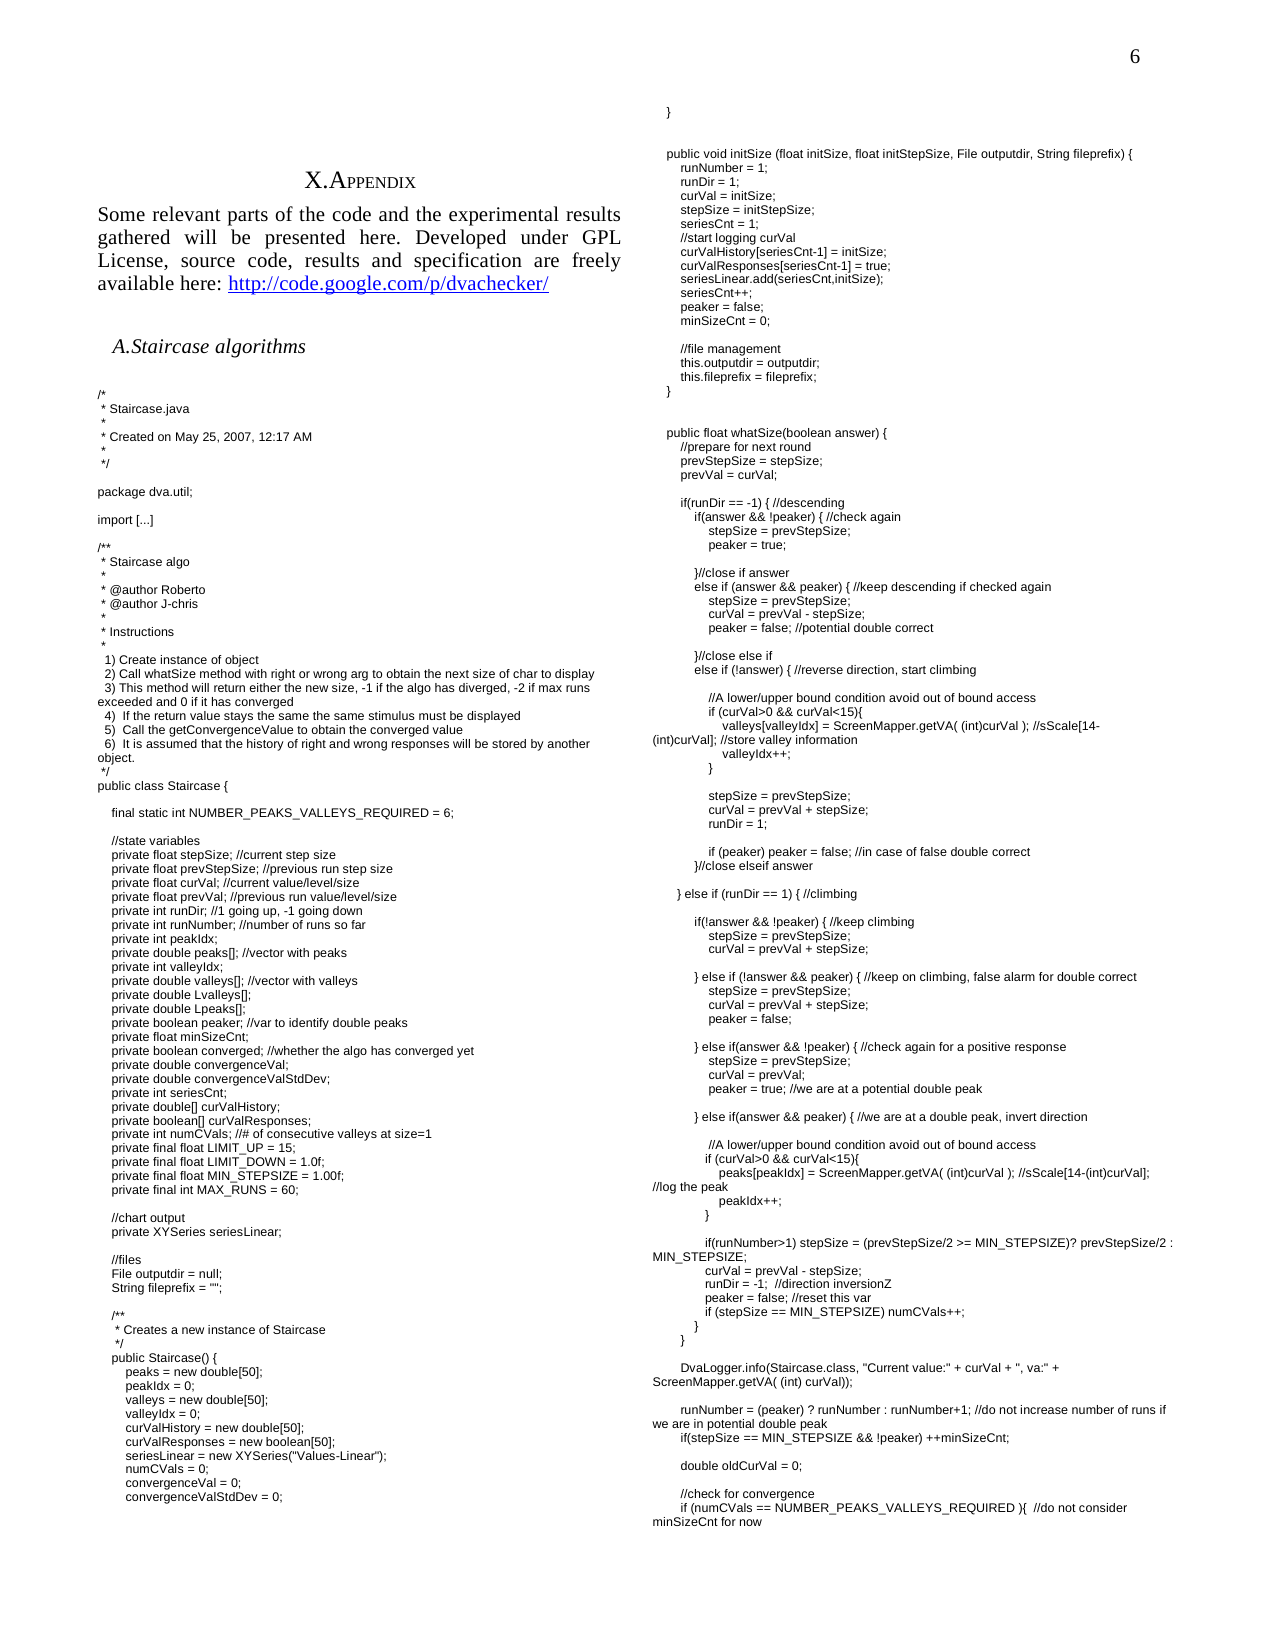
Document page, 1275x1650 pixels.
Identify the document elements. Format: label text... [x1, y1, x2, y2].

text } [652, 1319, 1177, 1333]
text curVal = initSize; [652, 189, 1177, 203]
text Some relevant parts of the code and the experimental results gathered will be presented here. Developed under GPL License, source code, results and specification are freely available here: http://code.google.com/p/dvachecker/ [97, 203, 622, 295]
text stepSize = prevStepSize; [652, 928, 1177, 942]
text this.outputdir = outputdir; [652, 356, 1177, 370]
text curVal = prevVal; [652, 1068, 1177, 1082]
text /* [97, 388, 622, 402]
text * Instructions [97, 625, 622, 639]
subtitle Staircase algorithms [112, 335, 622, 358]
text peakIdx++; [652, 1194, 1177, 1208]
text private float curVal; //current value/level/size [97, 876, 622, 890]
text if (numCVals == NUMBER_PEAKS_VALLEYS_REQUIRED ){ //do not consider minSizeCnt for now [652, 1501, 1177, 1529]
text if(answer && !peaker) { //check again [652, 510, 1177, 524]
text /** [97, 1309, 622, 1323]
text String fileprefix = ""; [97, 1281, 622, 1295]
text seriesCnt = 1; [652, 217, 1177, 231]
text private double Lpeaks[]; [97, 1002, 622, 1016]
text runDir = 1; [652, 175, 1177, 189]
text seriesLinear.add(seriesCnt,initSize); [652, 272, 1177, 286]
text } else if (!answer && peaker) { //keep on climbing, false alarm for double correct [652, 970, 1177, 984]
text curVal = prevVal - stepSize; [652, 607, 1177, 621]
text final static int NUMBER_PEAKS_VALLEYS_REQUIRED = 6; [97, 806, 622, 820]
text curValHistory = new double[50]; [97, 1421, 622, 1434]
text stepSize = initStepSize; [652, 203, 1177, 217]
text }//close if answer [652, 566, 1177, 579]
text peaker = true; [652, 538, 1177, 552]
text valleys = new double[50]; [97, 1393, 622, 1407]
text convergenceValStdDev = 0; [97, 1490, 622, 1504]
text * Staircase.java [97, 402, 622, 416]
text //prepare for next round [652, 440, 1177, 454]
text File outputdir = null; [97, 1267, 622, 1281]
text 1) Create instance of object [97, 653, 622, 667]
text this.fileprefix = fileprefix; [652, 370, 1177, 384]
text private double[] curValHistory; [97, 1099, 622, 1113]
text valleyIdx = 0; [97, 1407, 622, 1421]
text private int numCVals; //# of consecutive valleys at size=1 [97, 1127, 622, 1141]
text */ [97, 1337, 622, 1351]
text private int peakIdx; [97, 932, 622, 946]
text valleyIdx++; [652, 747, 1177, 761]
text }//close else if [652, 649, 1177, 663]
text //files [97, 1253, 622, 1267]
text curVal = prevVal + stepSize; [652, 998, 1177, 1012]
text stepSize = prevStepSize; [652, 593, 1177, 607]
text else if (answer && peaker) { //keep descending if checked again [652, 579, 1177, 593]
text if (curVal>0 && curVal<15){ [652, 705, 1177, 719]
text private double peaks[]; //vector with peaks [97, 946, 622, 960]
text curVal = prevVal + stepSize; [652, 803, 1177, 817]
text //chart output [97, 1211, 622, 1225]
text * [97, 611, 622, 625]
text public void initSize (float initSize, float initStepSize, File outputdir, String fileprefix) { [652, 147, 1177, 161]
text 2) Call whatSize method with right or wrong arg to obtain the next size of char to display [97, 667, 622, 681]
text * @author Roberto [97, 583, 622, 597]
text private int runNumber; //number of runs so far [97, 918, 622, 932]
text if(stepSize == MIN_STEPSIZE && !peaker) ++minSizeCnt; [652, 1431, 1177, 1445]
text //state variables [97, 834, 622, 848]
text private double convergenceVal; [97, 1058, 622, 1072]
text if (peaker) peaker = false; //in case of false double correct [652, 845, 1177, 859]
text 3) This method will return either the new size, -1 if the algo has diverged, -2 if max runs exceeded and 0 if it has converged [97, 681, 622, 709]
text peaker = false; //reset this var [652, 1291, 1177, 1305]
text prevStepSize = stepSize; [652, 454, 1177, 468]
text if(!answer && !peaker) { //keep climbing [652, 914, 1177, 928]
text private boolean converged; //whether the algo has converged yet [97, 1044, 622, 1058]
text prevVal = curVal; [652, 468, 1177, 482]
text 4) If the return value stays the same the same stimulus must be displayed [97, 709, 622, 723]
text private final float LIMIT_DOWN = 1.0f; [97, 1155, 622, 1169]
text } [652, 1208, 1177, 1222]
text peakIdx = 0; [97, 1379, 622, 1393]
text * @author J-chris [97, 597, 622, 611]
text public Staircase() { [97, 1351, 622, 1365]
text numCVals = 0; [97, 1462, 622, 1476]
text } else if (runDir == 1) { //climbing [652, 887, 1177, 901]
text private XYSeries seriesLinear; [97, 1225, 622, 1239]
text }//close elseif answer [652, 859, 1177, 873]
text runDir = 1; [652, 817, 1177, 831]
text peaks[peakIdx] = ScreenMapper.getVA( (int)curVal ); //sScale[14-(int)curVal]; //log the peak [652, 1166, 1177, 1194]
text * [97, 416, 622, 429]
text } [652, 384, 1177, 398]
text * [97, 443, 622, 457]
text } [652, 1333, 1177, 1347]
text private float prevVal; //previous run value/level/size [97, 890, 622, 904]
text seriesCnt++; [652, 286, 1177, 300]
text valleys[valleyIdx] = ScreenMapper.getVA( (int)curVal ); //sScale[14-(int)curVal]; //store valley information [652, 719, 1177, 747]
text curValResponses = new boolean[50]; [97, 1434, 622, 1448]
text private final float MIN_STEPSIZE = 1.00f; [97, 1169, 622, 1183]
text //check for convergence [652, 1487, 1177, 1501]
text */ [97, 457, 622, 471]
text stepSize = prevStepSize; [652, 789, 1177, 803]
text private float prevStepSize; //previous run step size [97, 862, 622, 876]
text * Creates a new instance of Staircase [97, 1323, 622, 1337]
text public float whatSize(boolean answer) { [652, 426, 1177, 440]
text curValHistory[seriesCnt-1] = initSize; [652, 244, 1177, 258]
text * [97, 639, 622, 653]
text curVal = prevVal - stepSize; [652, 1263, 1177, 1277]
text convergenceVal = 0; [97, 1476, 622, 1490]
text private double convergenceValStdDev; [97, 1072, 622, 1086]
text peaker = false; //potential double correct [652, 621, 1177, 635]
text private double valleys[]; //vector with valleys [97, 974, 622, 988]
text if (curVal>0 && curVal<15){ [652, 1152, 1177, 1166]
text } [652, 105, 1177, 119]
text //file management [652, 342, 1177, 356]
text runNumber = 1; [652, 161, 1177, 175]
text peaker = false; [652, 1012, 1177, 1026]
text curValResponses[seriesCnt-1] = true; [652, 258, 1177, 272]
text if(runDir == -1) { //descending [652, 496, 1177, 510]
text if (stepSize == MIN_STEPSIZE) numCVals++; [652, 1305, 1177, 1319]
text //A lower/upper bound condition avoid out of bound access [652, 691, 1177, 705]
text runNumber = (peaker) ? runNumber : runNumber+1; //do not increase number of runs if we are in potential double peak [652, 1403, 1177, 1431]
text private float minSizeCnt; [97, 1030, 622, 1044]
text //A lower/upper bound condition avoid out of bound access [652, 1138, 1177, 1152]
text DvaLogger.info(Staircase.class, "Current value:" + curVal + ", va:" + ScreenMapper.getVA( (int) curVal)); [652, 1361, 1177, 1389]
text private final int MAX_RUNS = 60; [97, 1183, 622, 1197]
text private int runDir; //1 going up, -1 going down [97, 904, 622, 918]
text else if (!answer) { //reverse direction, start climbing [652, 663, 1177, 677]
text private float stepSize; //current step size [97, 848, 622, 862]
text * Created on May 25, 2007, 12:17 AM [97, 429, 622, 443]
text */ [97, 764, 622, 778]
text peaks = new double[50]; [97, 1365, 622, 1379]
text } else if(answer && !peaker) { //check again for a positive response [652, 1040, 1177, 1054]
text minSizeCnt = 0; [652, 314, 1177, 328]
text * Staircase algo [97, 555, 622, 569]
text /** [97, 541, 622, 555]
text if(runNumber>1) stepSize = (prevStepSize/2 >= MIN_STEPSIZE)? prevStepSize/2 : MIN_STEPSIZE; [652, 1236, 1177, 1263]
text runDir = -1; //direction inversionZ [652, 1277, 1177, 1291]
text import [...] [97, 513, 622, 527]
text private int valleyIdx; [97, 960, 622, 974]
text private final float LIMIT_UP = 15; [97, 1141, 622, 1155]
text stepSize = prevStepSize; [652, 524, 1177, 538]
text package dva.util; [97, 485, 622, 499]
text stepSize = prevStepSize; [652, 984, 1177, 998]
text private boolean peaker; //var to identify double peaks [97, 1016, 622, 1030]
text seriesLinear = new XYSeries("Values-Linear"); [97, 1448, 622, 1462]
text } [652, 761, 1177, 775]
text curVal = prevVal + stepSize; [652, 942, 1177, 956]
subtitle Appendix [97, 166, 622, 194]
text //start logging curVal [652, 231, 1177, 244]
text * [97, 569, 622, 583]
text } else if(answer && peaker) { //we are at a double peak, invert direction [652, 1110, 1177, 1124]
text peaker = false; [652, 300, 1177, 314]
text double oldCurVal = 0; [652, 1459, 1177, 1473]
text 6) It is assumed that the history of right and wrong responses will be stored by another object. [97, 737, 622, 764]
text private double Lvalleys[]; [97, 988, 622, 1002]
text public class Staircase { [97, 778, 622, 792]
text private boolean[] curValResponses; [97, 1113, 622, 1127]
text 5) Call the getConvergenceValue to obtain the converged value [97, 723, 622, 737]
text stepSize = prevStepSize; [652, 1054, 1177, 1068]
text private int seriesCnt; [97, 1086, 622, 1099]
text peaker = true; //we are at a potential double peak [652, 1082, 1177, 1096]
